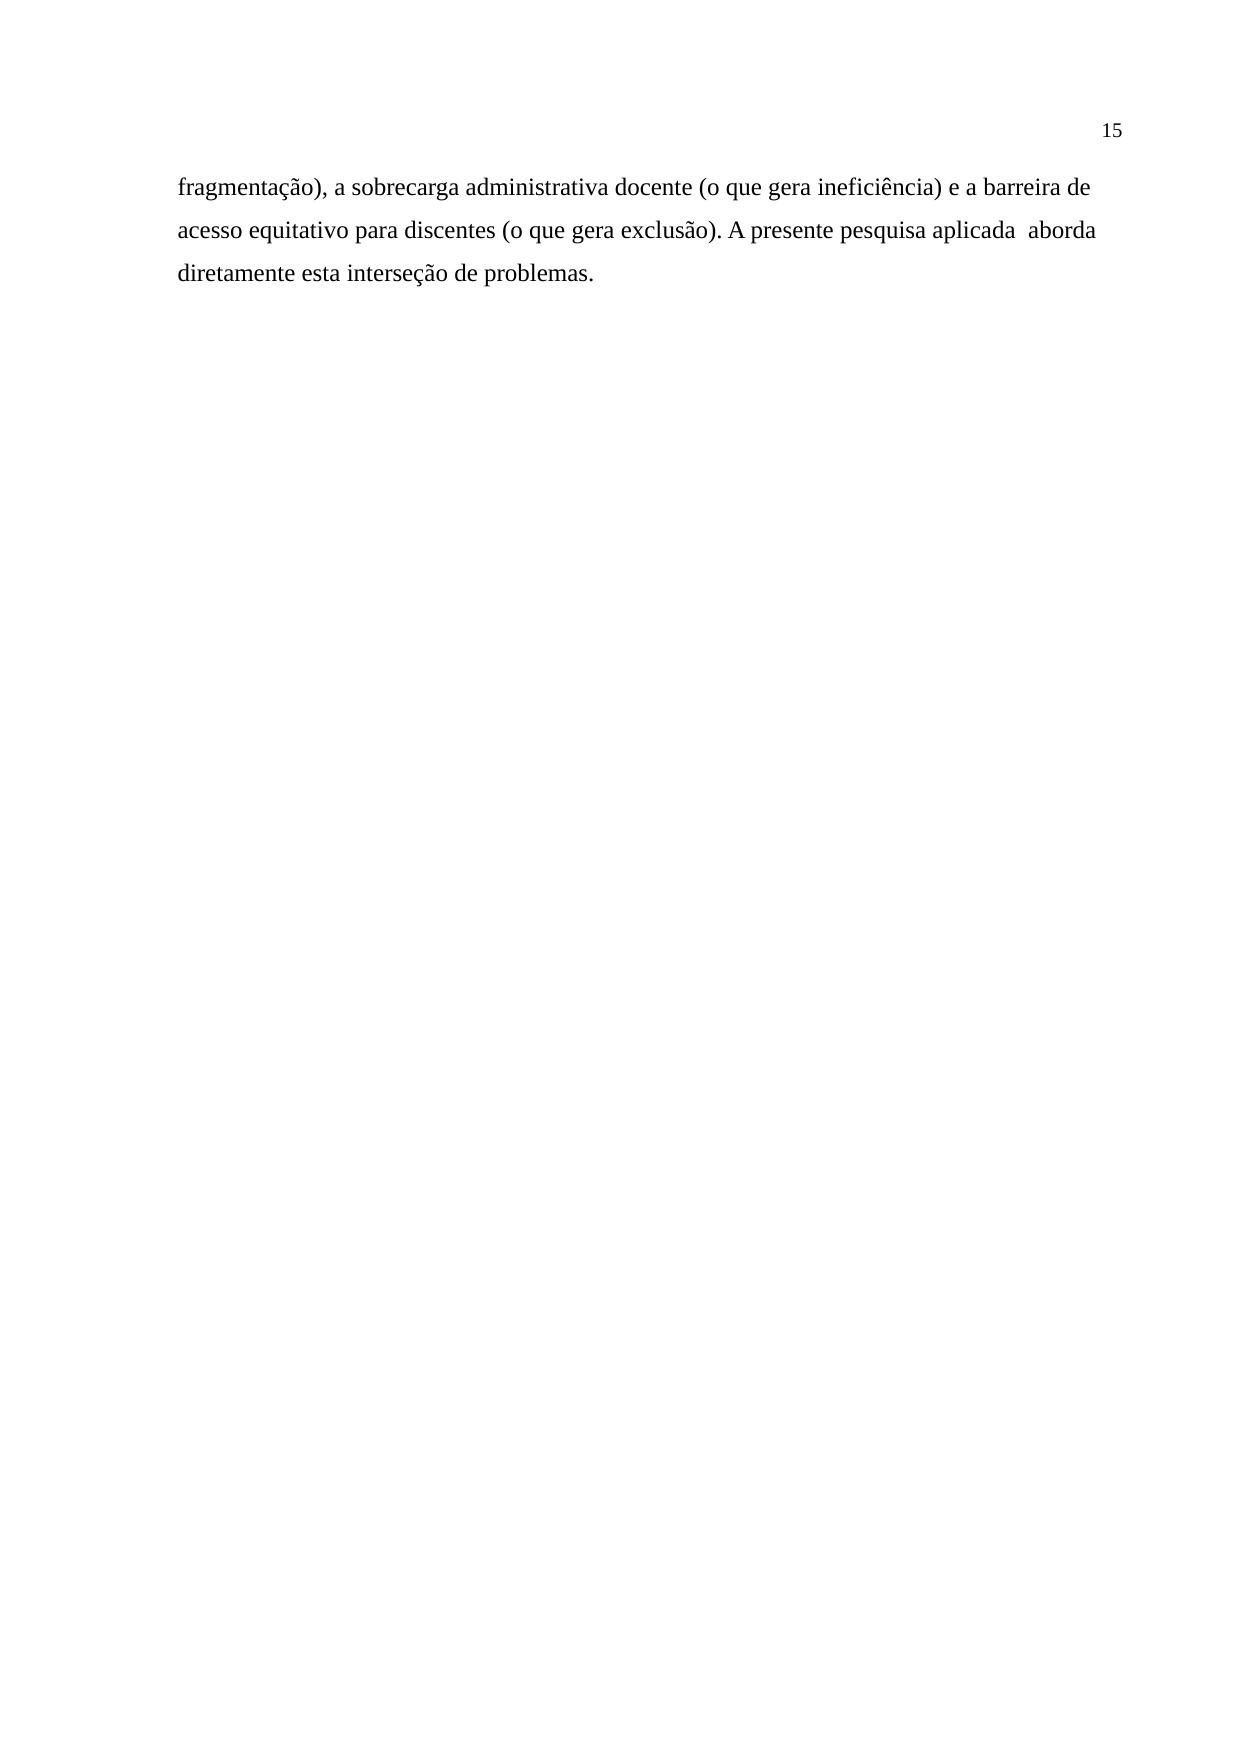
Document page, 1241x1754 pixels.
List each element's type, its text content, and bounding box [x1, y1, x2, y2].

text fragmentação), a sobrecarga administrativa docente (o que gera ineficiência) e a barreira de acesso equitativo para discentes (o que gera exclusão). A presente pesquisa aplicada aborda diretamente esta interseção de problemas. [177, 172, 1122, 287]
